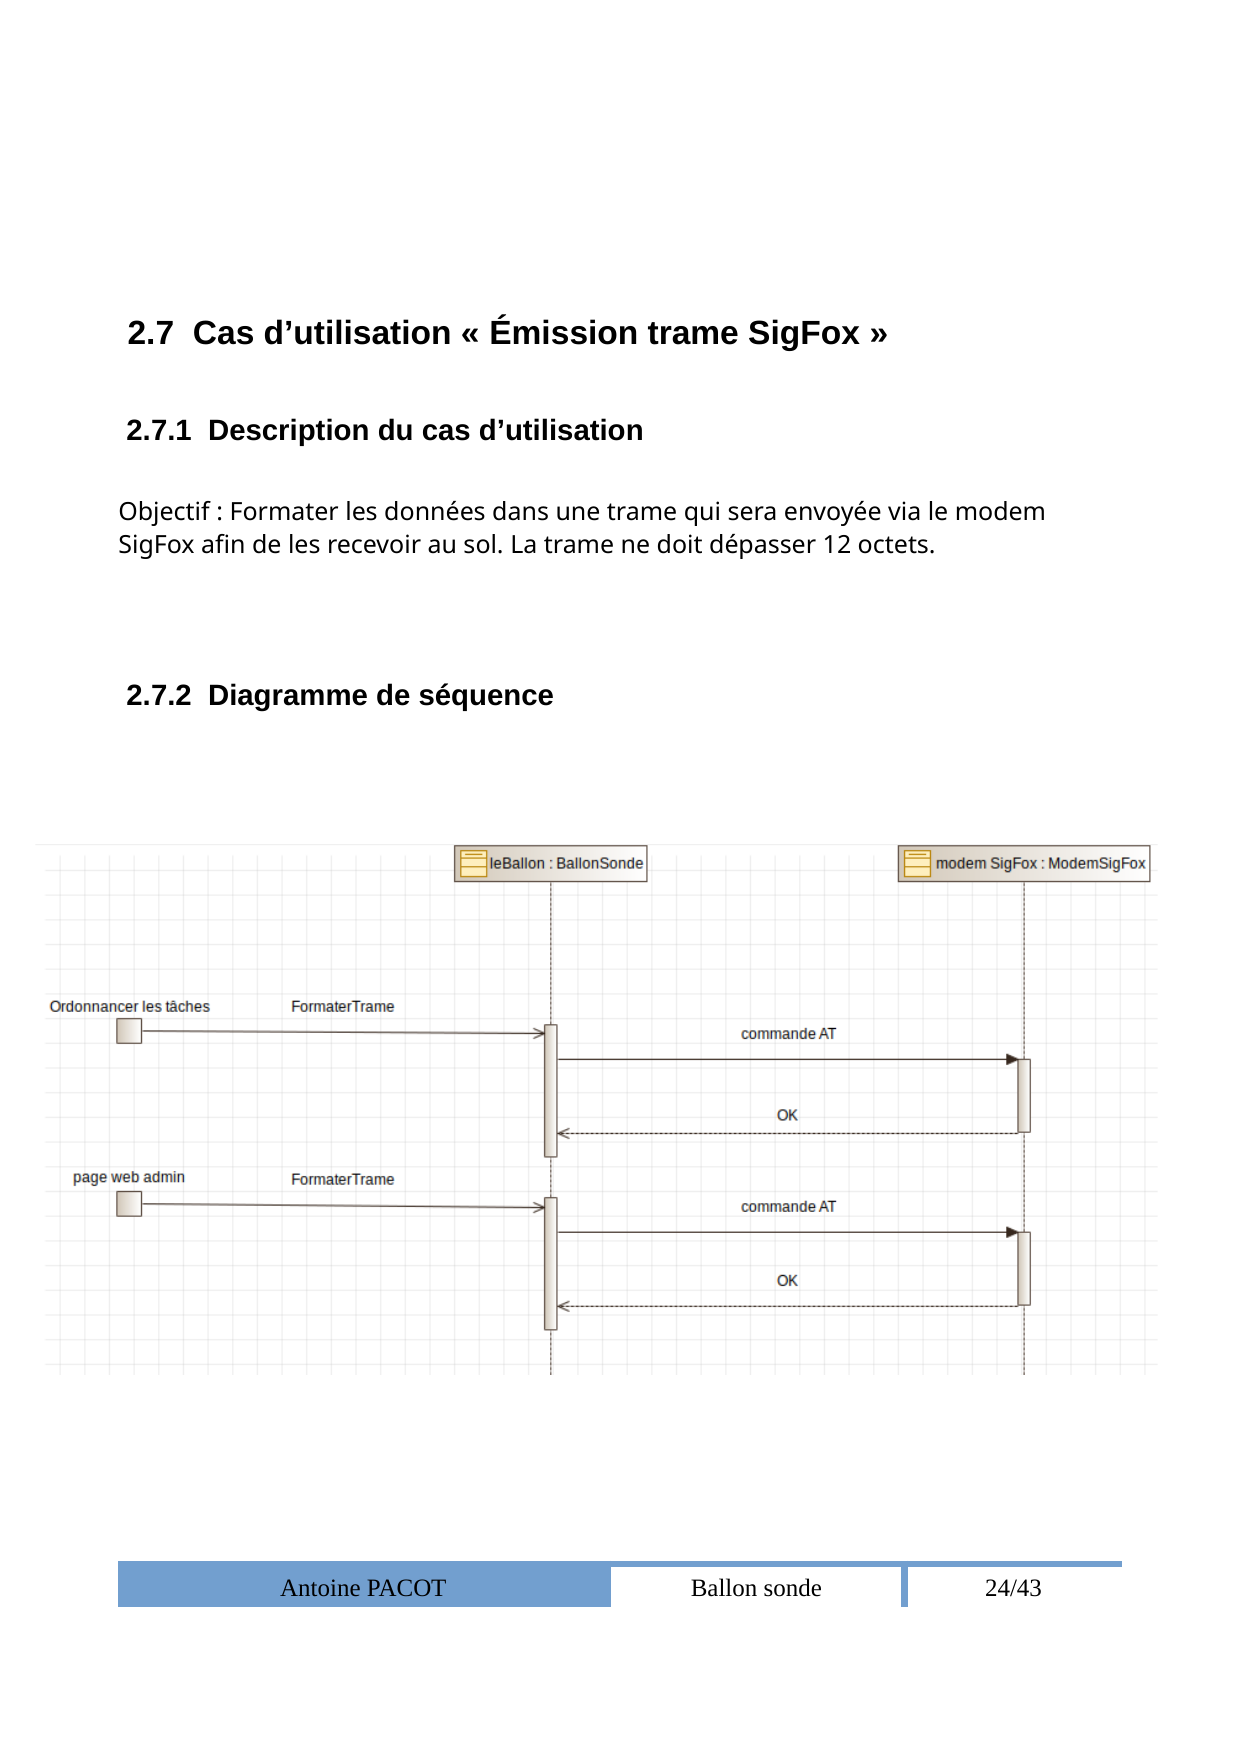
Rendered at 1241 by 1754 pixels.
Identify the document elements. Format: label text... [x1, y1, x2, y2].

text Objectif : Formater les données dans une trame qui sera envoyée via le modem SigFox afin de les recevoir au sol. La trame ne doit dépasser 12 octets. [118, 493, 1122, 561]
picture [35, 844, 1158, 1375]
subtitle Description du cas d’utilisation [118, 413, 1122, 447]
subtitle Diagramme de séquence [118, 678, 1122, 712]
subtitle Cas d’utilisation « Émission trame SigFox » [118, 313, 1122, 352]
